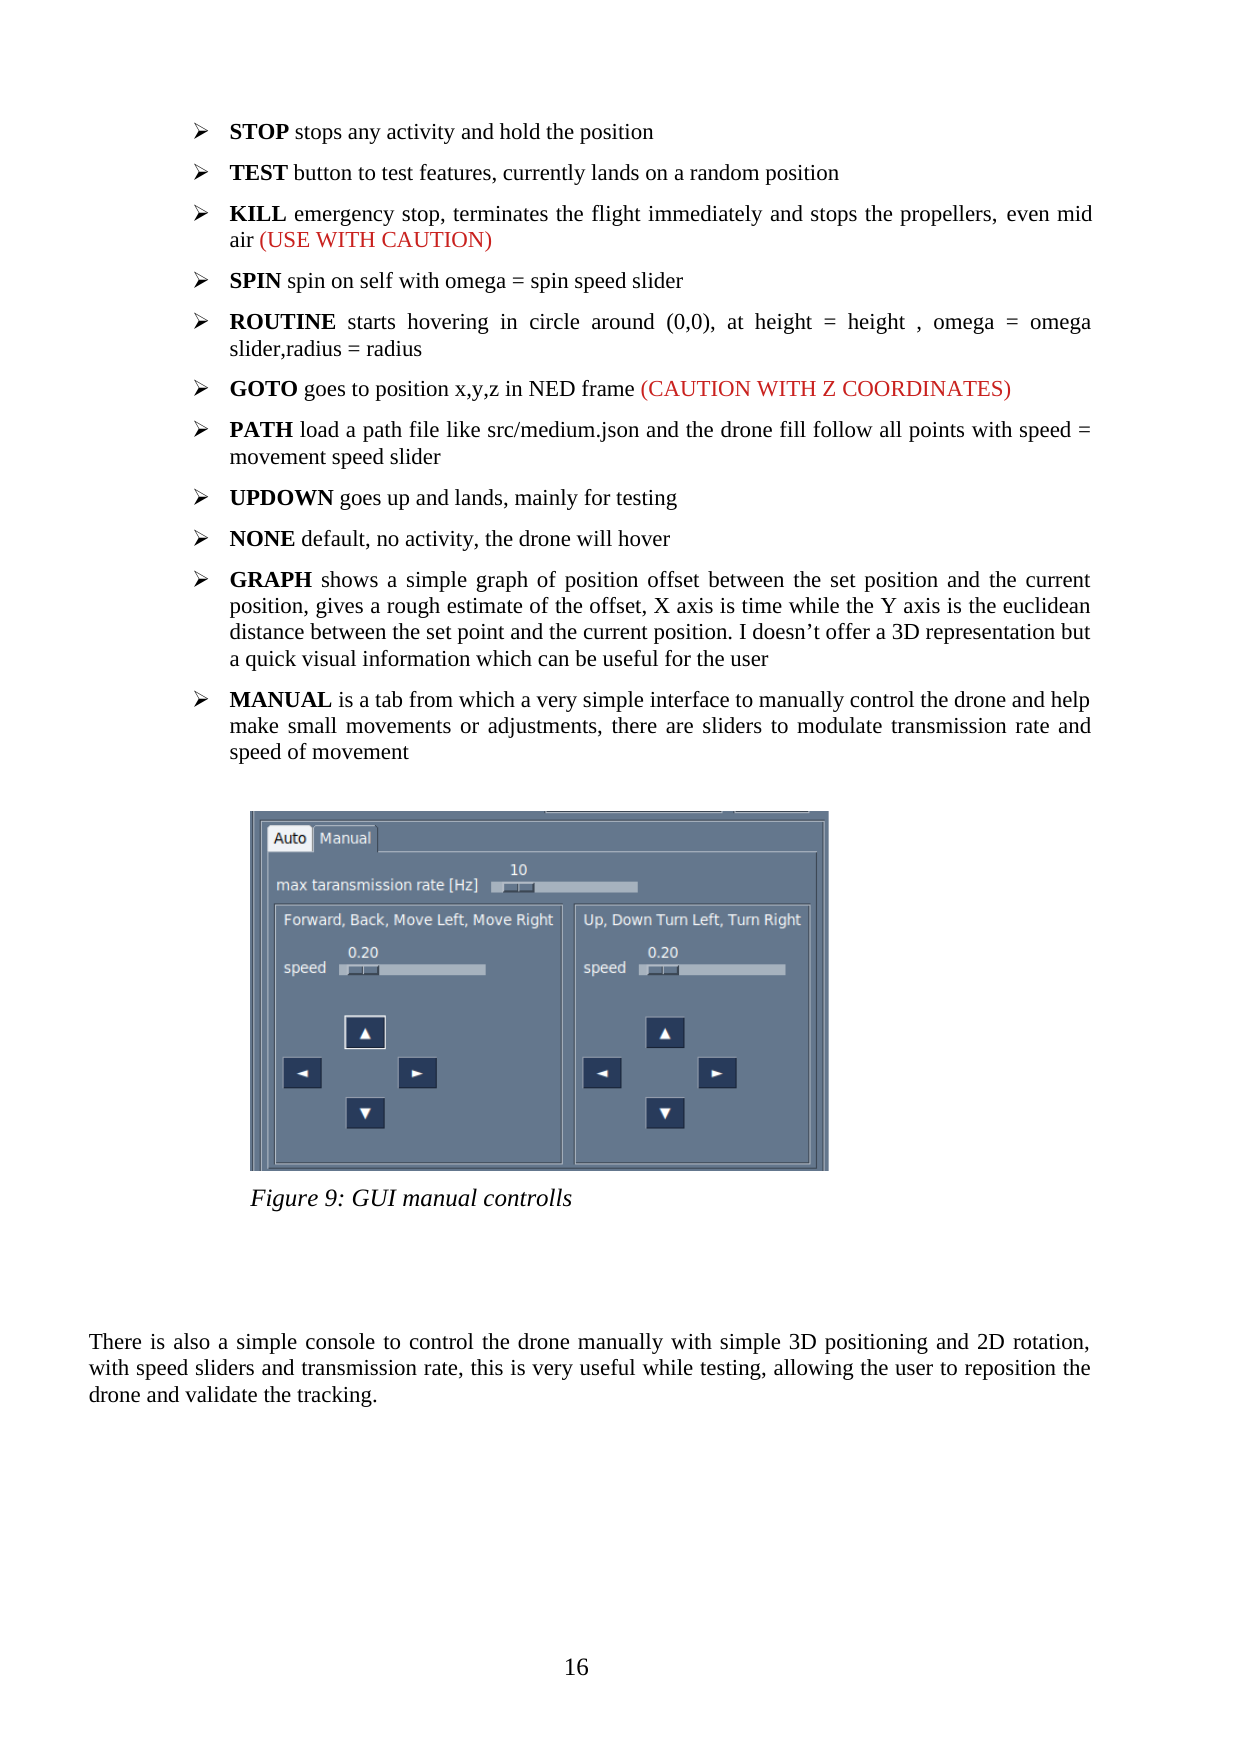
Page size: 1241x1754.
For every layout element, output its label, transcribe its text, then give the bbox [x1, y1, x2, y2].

list TEST button to test features, currently lands on a random position [192, 159, 1093, 185]
list Figure 9: GUI manual controlls [250, 1171, 828, 1212]
list SPIN spin on self with omega = spin speed slider [192, 267, 1093, 294]
list MANUAL is a tab from which a very simple interface to manually control the drone and help make small movements or adjustments, there are sliders to modulate transmission rate and speed of movement [192, 686, 1093, 765]
list ROUTINE starts hovering in circle around (0,0), at height = height , omega = omega slider,radius = radius [192, 308, 1093, 361]
list KILL emergency stop, terminates the flight immediately and stops the propellers, even mid air (USE WITH CAUTION) [192, 200, 1093, 253]
list GOTO goes to position x,y,z in NED frame (CAUTION WITH Z COORDINATES) [192, 376, 1093, 402]
list PATH load a path file like src/medium.json and the drone fill follow all points with speed = movement speed slider [192, 416, 1093, 469]
picture [250, 811, 829, 1171]
list STOP stops any activity and hold the position [192, 118, 1093, 144]
list GRAPH shows a simple graph of position offset between the set position and the current position, gives a rough estimate of the offset, X axis is time while the Y axis is the euclidean distance between the set point and the current position. I doesn’t offer a 3D representation but a quick visual information which can be useful for the user [192, 566, 1093, 671]
list UPDOWN goes up and lands, mainly for testing [192, 484, 1093, 510]
list NONE default, no activity, the drone will hover [192, 525, 1093, 551]
list There is also a simple console to control the drone manually with simple 3D positioning and 2D rotation, with speed sliders and transmission rate, this is very useful while testing, allowing the user to reposition the drone and validate the tracking. [88, 849, 1093, 1407]
